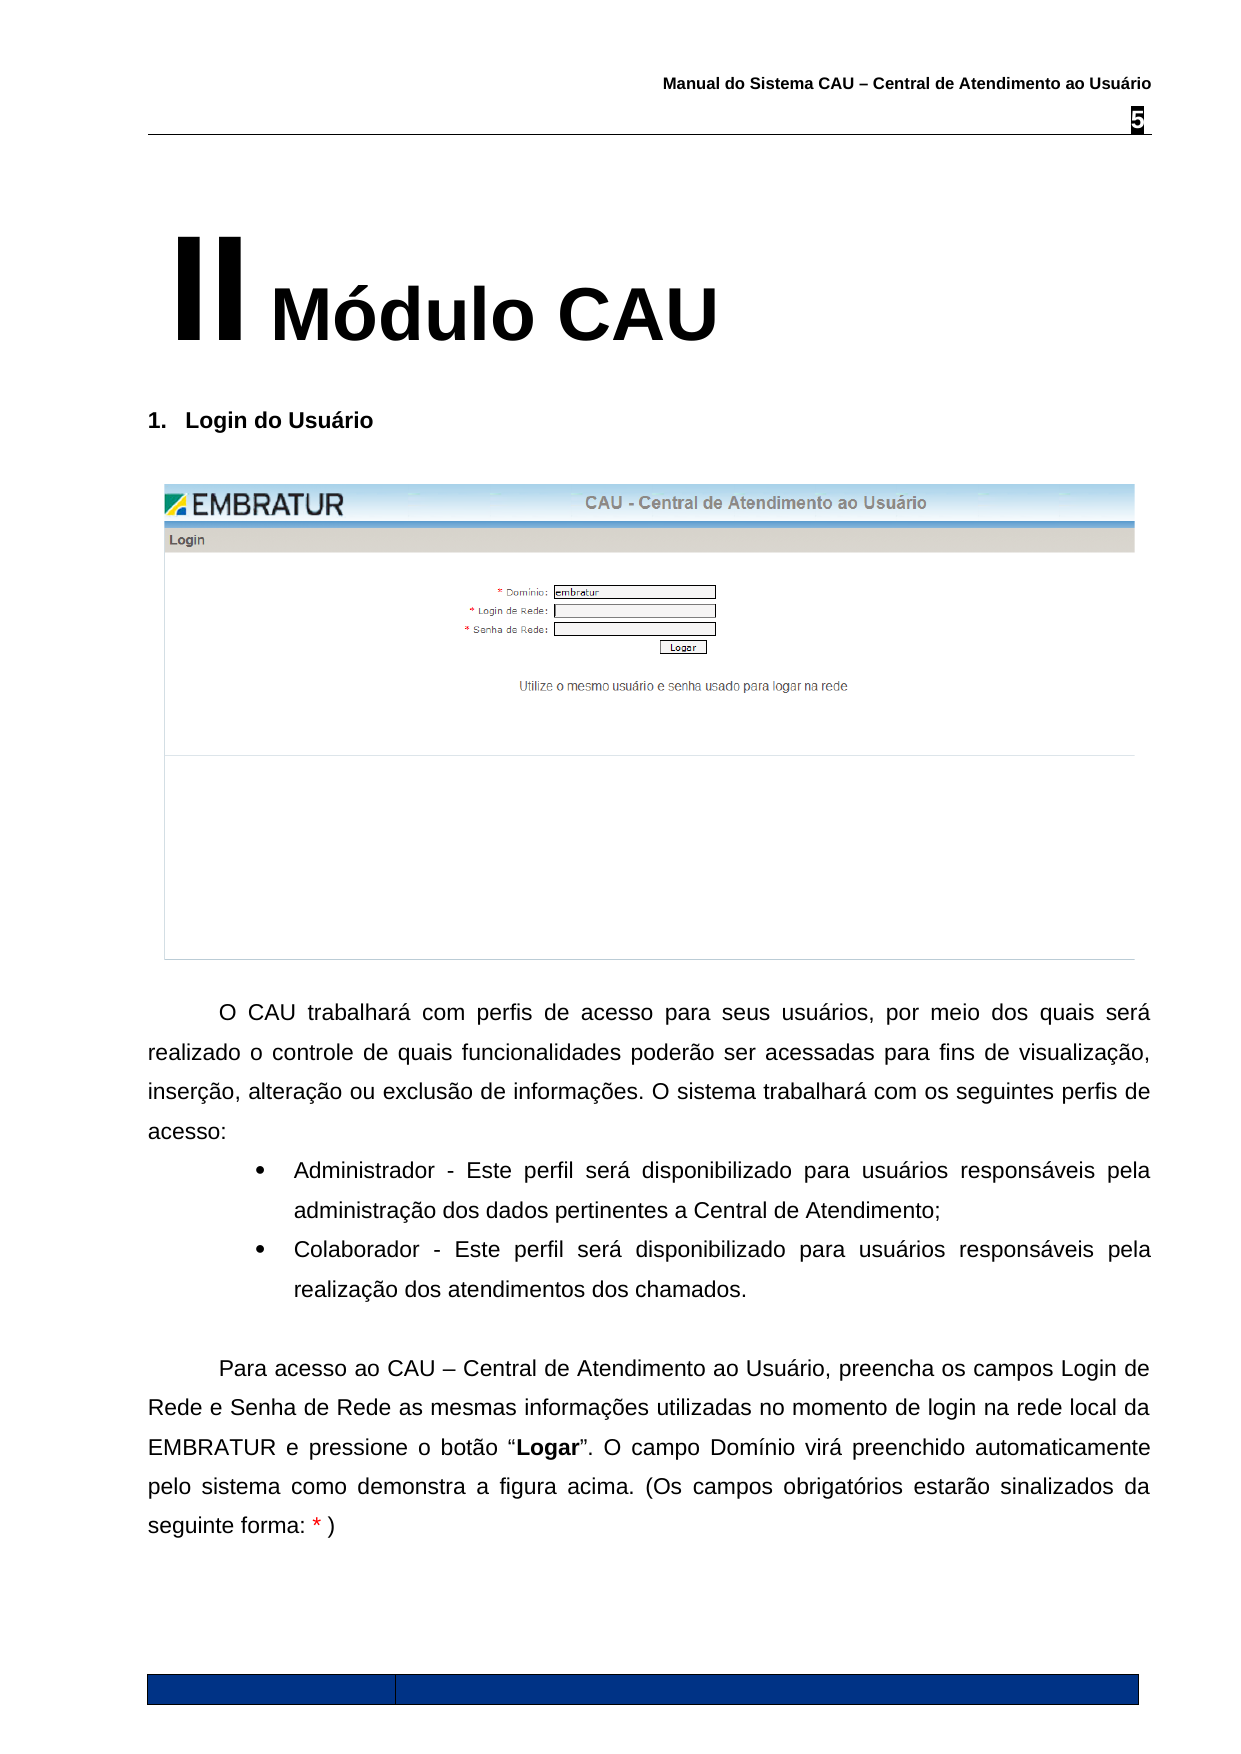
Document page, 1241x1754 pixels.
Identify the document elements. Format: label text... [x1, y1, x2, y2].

list Colaborador - Este perfil será disponibilizado para usuários responsáveis pela realização dos atendimentos dos chamados. [256, 1236, 1152, 1302]
subtitle Módulo CAU [251, 200, 1152, 372]
picture [164, 484, 1135, 962]
subtitle Login do Usuário [148, 407, 1152, 434]
text O CAU trabalhará com perfis de acesso para seus usuários, por meio dos quais será realizado o controle de quais funcionalidades poderão ser acessadas para fins de visualização, inserção, alteração ou exclusão de informações. O sistema trabalhará com os seguintes perfis de acesso: [148, 999, 1152, 1144]
list Administrador - Este perfil será disponibilizado para usuários responsáveis pela administração dos dados pertinentes a Central de Atendimento; [256, 1157, 1152, 1223]
text Para acesso ao CAU – Central de Atendimento ao Usuário, preencha os campos Login de Rede e Senha de Rede as mesmas informações utilizadas no momento de login na rede local da EMBRATUR e pressione o botão “Logar”. O campo Domínio virá preenchido automaticamente pelo sistema como demonstra a figura acima. (Os campos obrigatórios estarão sinalizados da seguinte forma: * ) [148, 1354, 1152, 1539]
